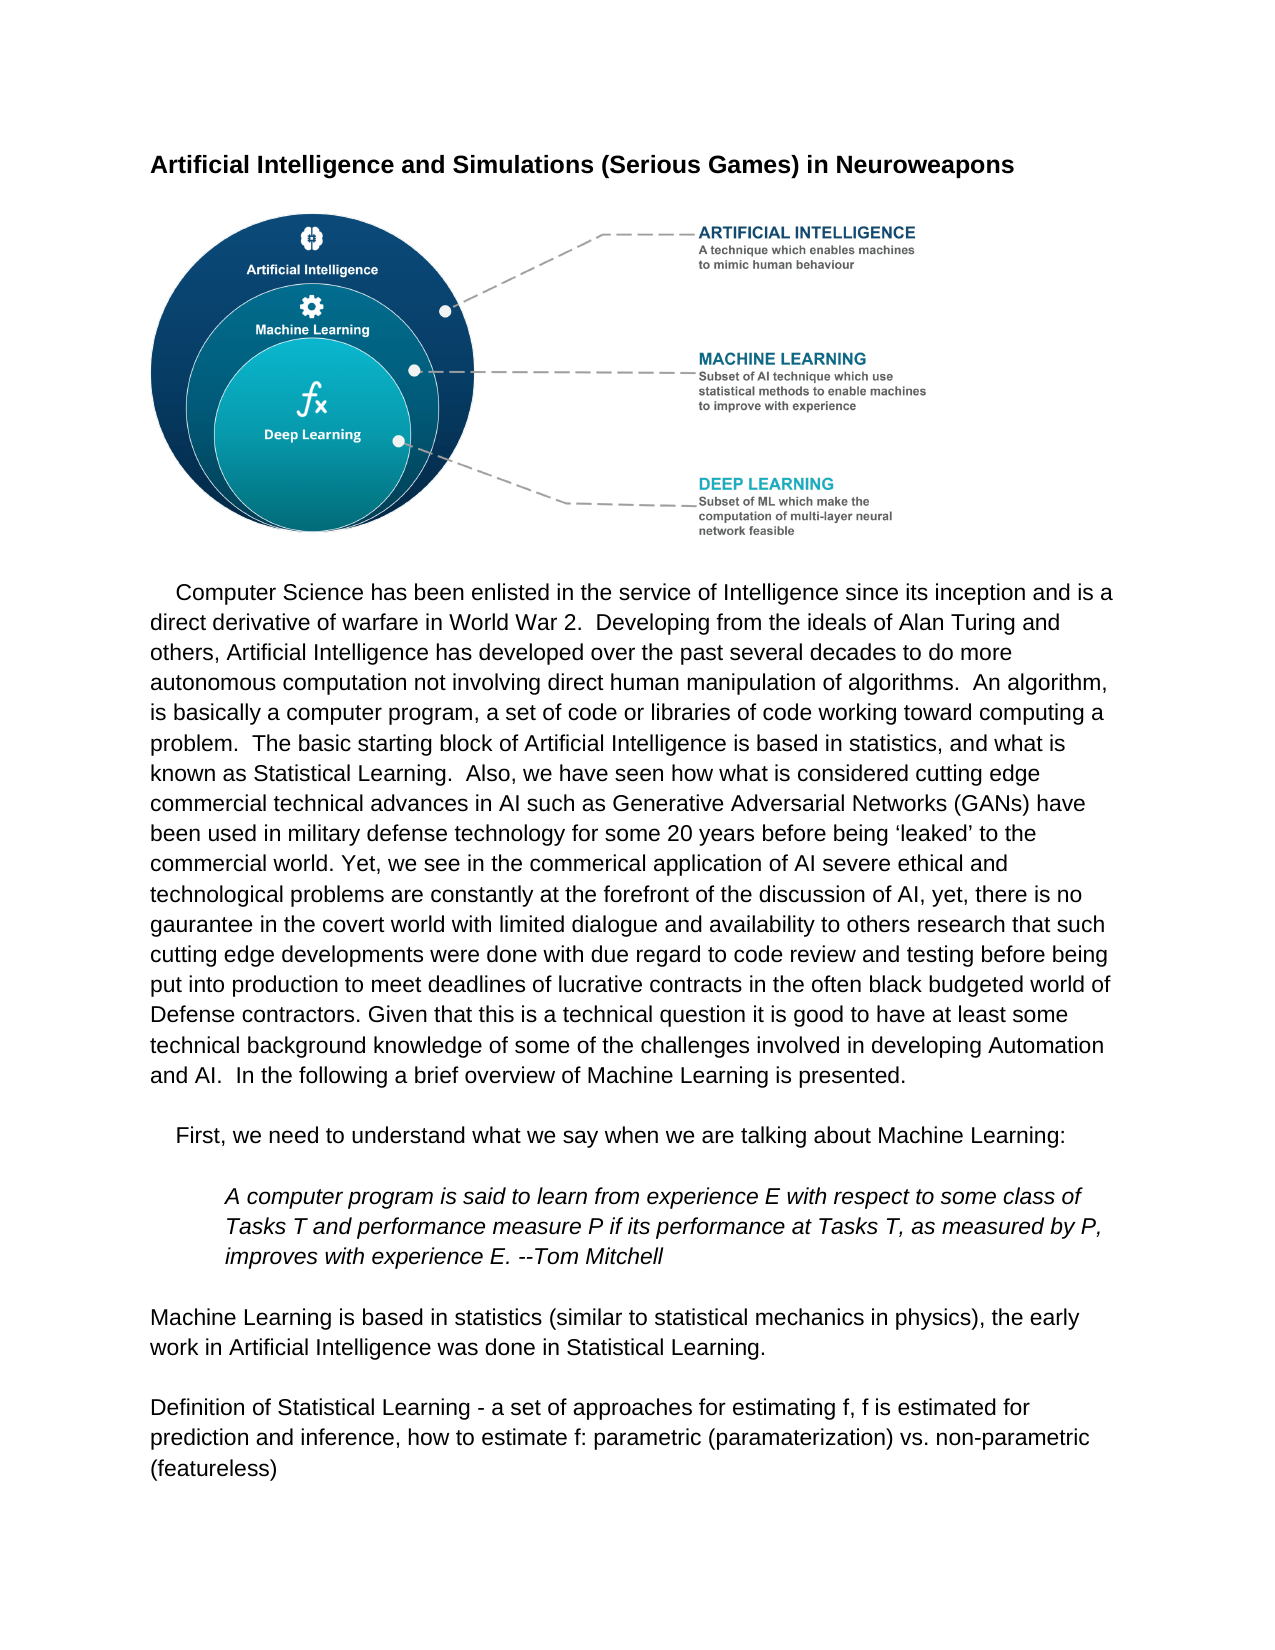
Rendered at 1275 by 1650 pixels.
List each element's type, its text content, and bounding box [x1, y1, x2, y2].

text A computer program is said to learn from experience E with respect to some class of Tasks T and performance measure P if its performance at Tasks T, as measured by P, improves with experience E. --Tom Mitchell [225, 1183, 1125, 1269]
picture [150, 213, 937, 545]
text Artificial Intelligence and Simulations (Serious Games) in Neuroweapons [150, 150, 1125, 179]
text Machine Learning is based in statistics (similar to statistical mechanics in physics), the early work in Artificial Intelligence was done in Statistical Learning. [150, 1303, 1125, 1360]
text Definition of Statistical Learning - a set of approaches for estimating f, f is estimated for prediction and inference, how to estimate f: parametric (paramaterization) vs. non-parametric (featureless) [150, 1394, 1125, 1481]
text First, we need to understand what we say when we are talking about Machine Learning: [150, 1122, 1125, 1149]
text Computer Science has been enlisted in the service of Intelligence since its inception and is a direct derivative of warfare in World War 2. Developing from the ideals of Alan Turing and others, Artificial Intelligence has developed over the past several decades to do more autonomous computation not involving direct human manipulation of algorithms. An algorithm, is basically a computer program, a set of code or libraries of code working toward computing a problem. The basic starting block of Artificial Intelligence is based in statistics, and what is known as Statistical Learning. Also, we have seen how what is considered cutting edge commercial technical advances in AI such as Generative Adversarial Networks (GANs) have been used in military defense technology for some 20 years before being ‘leaked’ to the commercial world. Yet, we see in the commerical application of AI severe ethical and technological problems are constantly at the forefront of the discussion of AI, yet, there is no gaurantee in the covert world with limited dialogue and availability to others research that such cutting edge developments were done with due regard to code review and testing before being put into production to meet deadlines of lucrative contracts in the often black budgeted world of Defense contractors. Given that this is a technical question it is good to have at least some technical background knowledge of some of the challenges involved in developing Automation and AI. In the following a brief overview of Machine Learning is presented. [150, 578, 1125, 1088]
